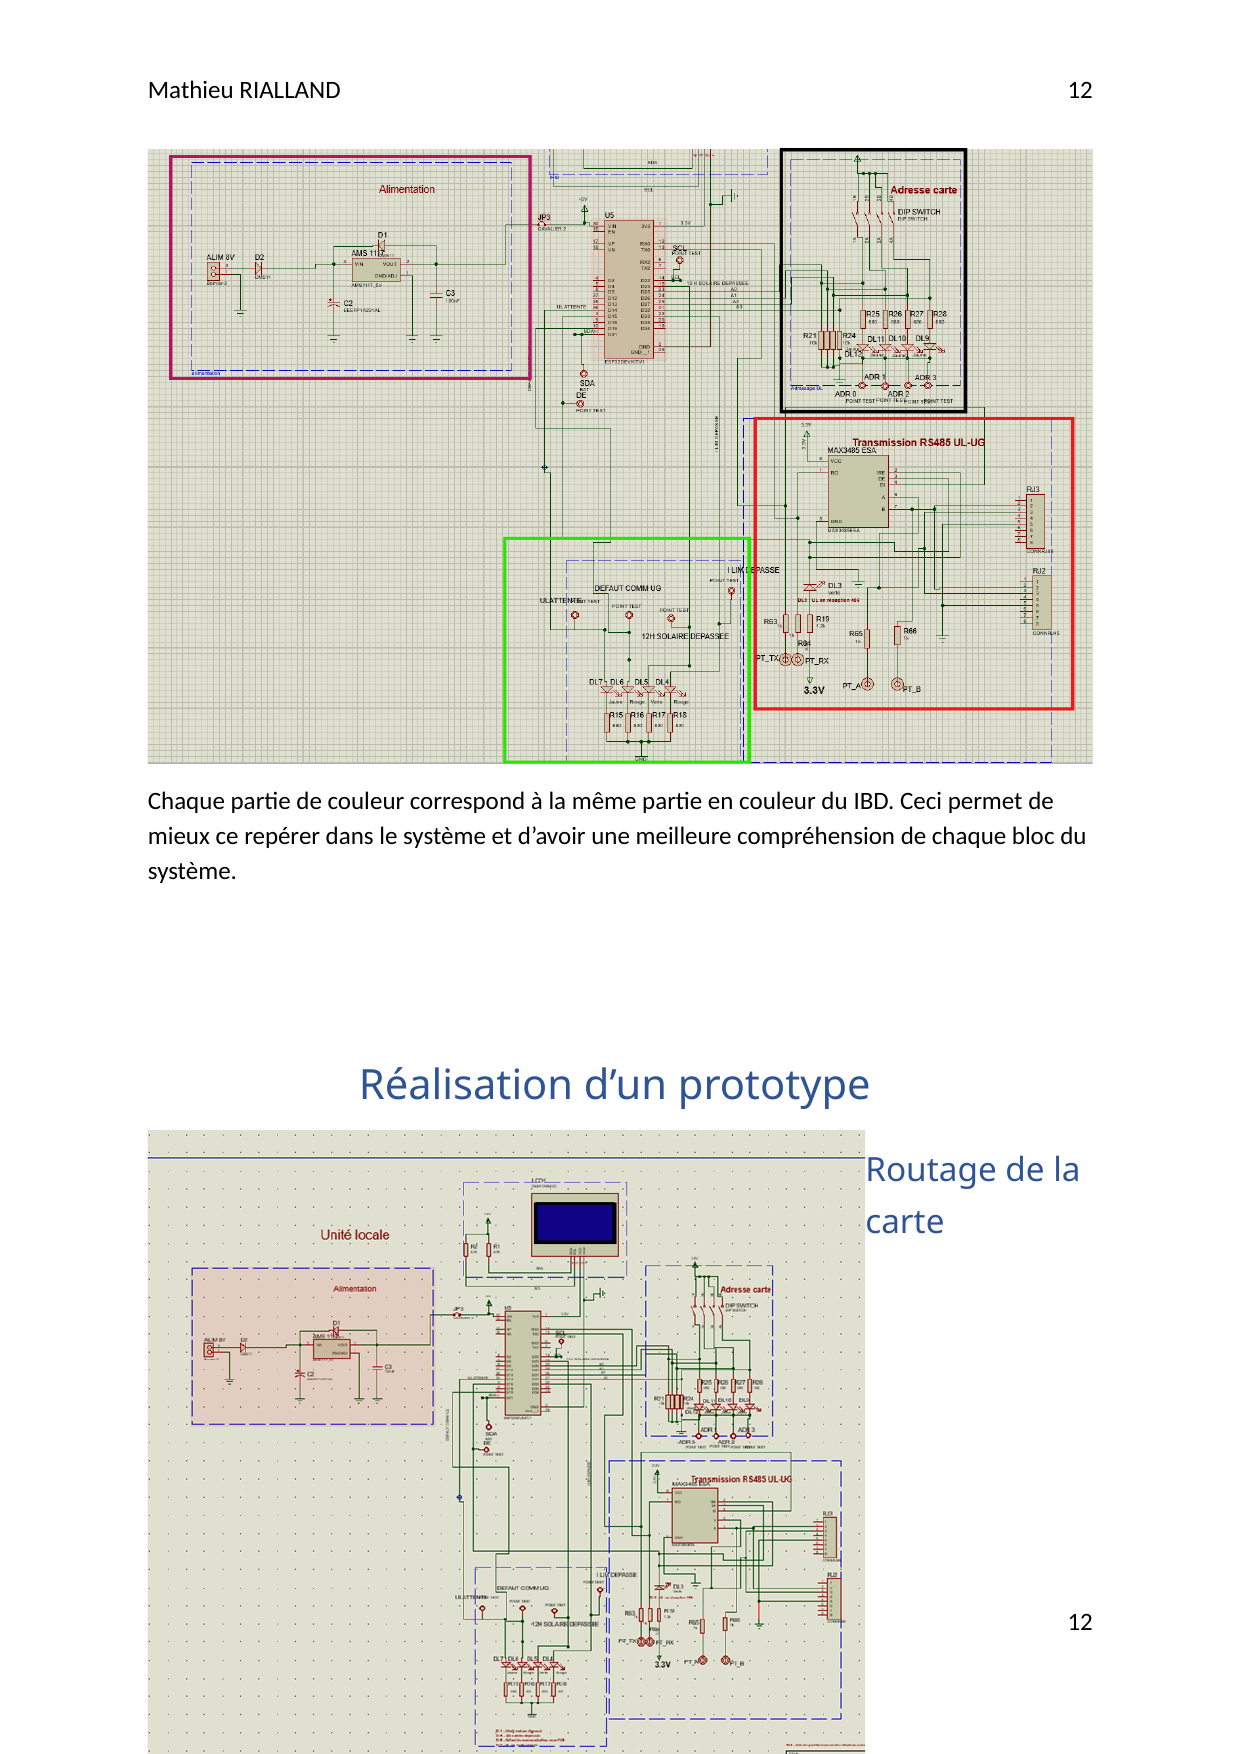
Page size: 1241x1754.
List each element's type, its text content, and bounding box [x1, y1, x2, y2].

subtitle Routage de la carte [866, 1145, 1093, 1243]
text Chaque partie de couleur correspond à la même partie en couleur du IBD. Ceci permet de mieux ce repérer dans le système et d’avoir une meilleure compréhension de chaque bloc du système. [148, 785, 1093, 886]
subtitle Réalisation d’un prototype [148, 1055, 1093, 1112]
